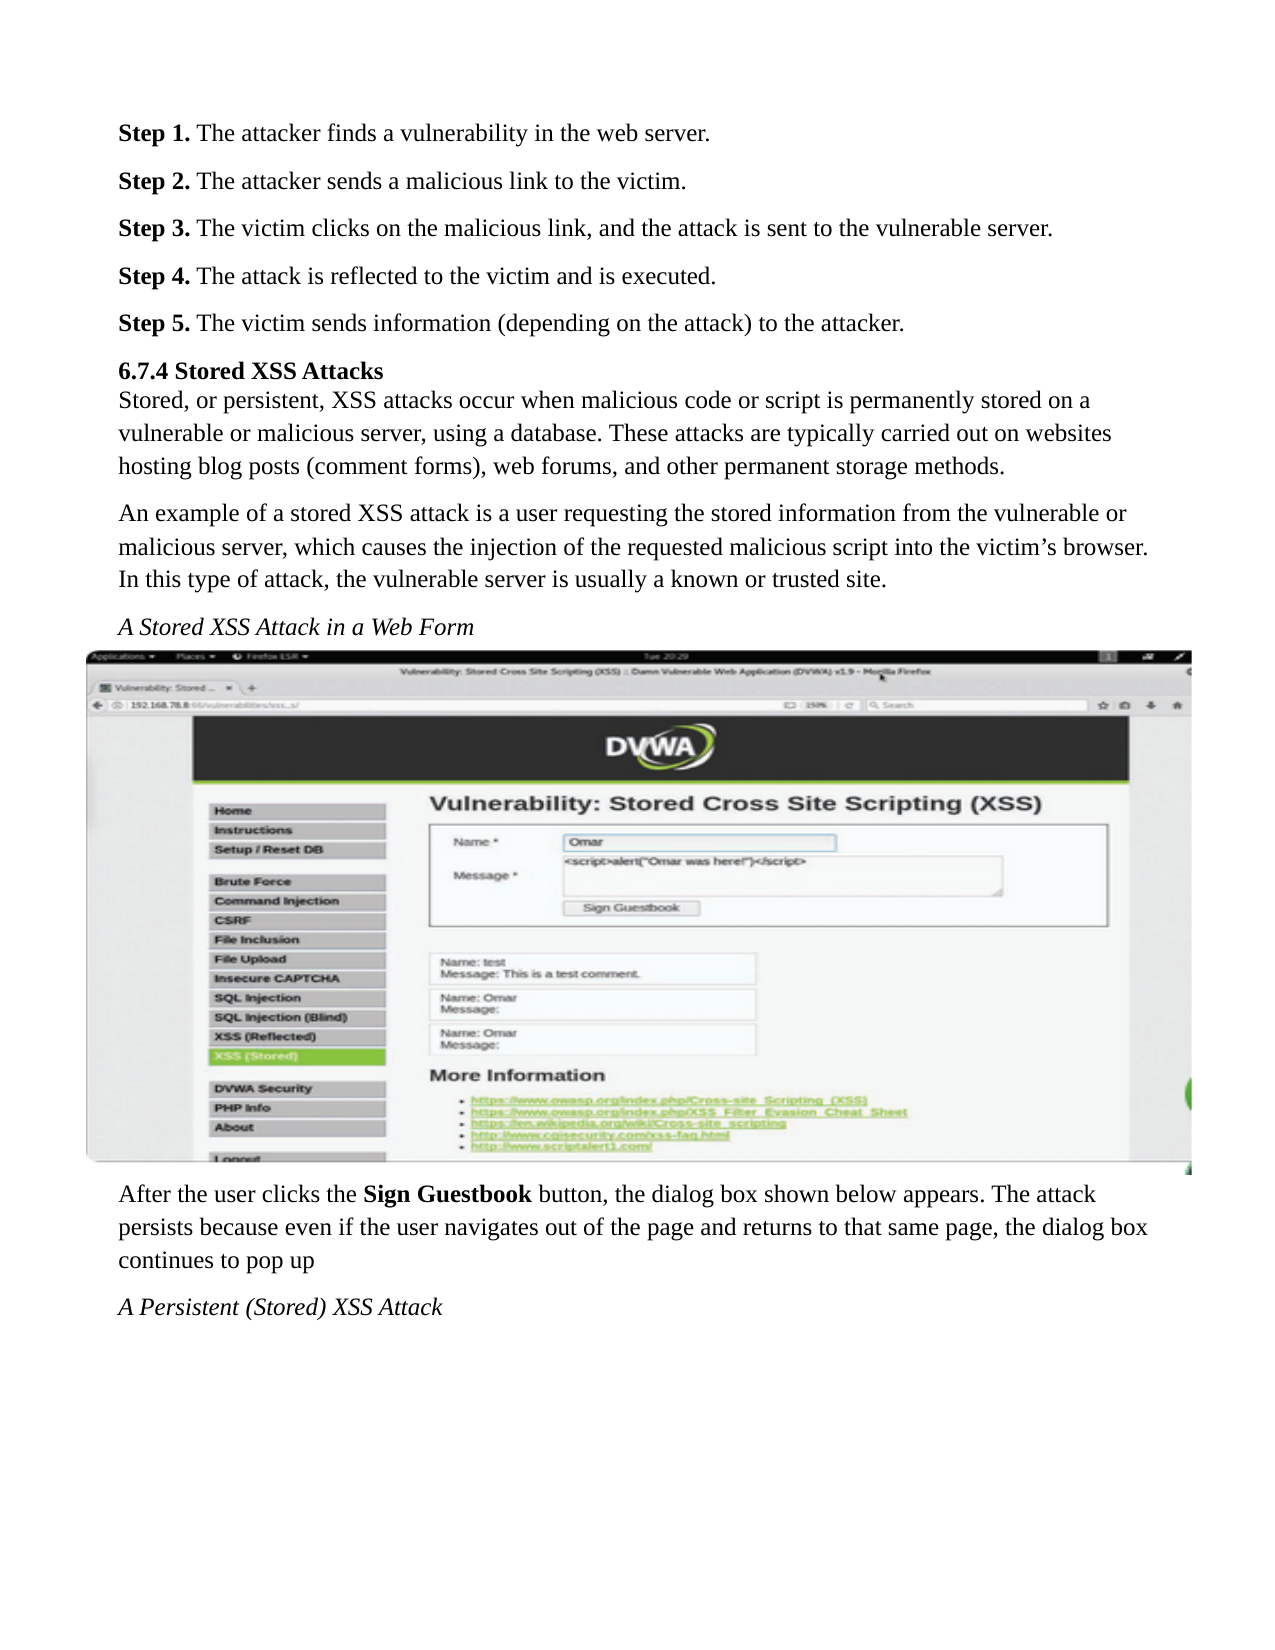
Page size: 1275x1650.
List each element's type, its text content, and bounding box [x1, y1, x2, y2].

text Step 3. The victim clicks on the malicious link, and the attack is sent to the vulnerable server. [118, 213, 1157, 242]
text A Stored XSS Attack in a Web Form [118, 612, 1157, 641]
text Step 4. The attack is reflected to the victim and is executed. [118, 261, 1157, 290]
text After the user clicks the Sign Guestbook button, the dialog box shown below appears. The attack persists because even if the user navigates out of the page and returns to that same page, the dialog box continues to pop up [118, 1175, 1157, 1273]
text Step 5. The victim sends information (depending on the attack) to the attacker. [118, 308, 1157, 337]
text A Persistent (Stored) XSS Attack [118, 1292, 1157, 1321]
text Step 2. The attacker sends a malicious link to the victim. [118, 166, 1157, 194]
text 6.7.4 Stored XSS Attacks [118, 356, 1157, 385]
text Stored, or persistent, XSS attacks occur when malicious code or script is permanently stored on a vulnerable or malicious server, using a database. These attacks are typically carried out on websites hosting blog posts (comment forms), web forums, and other permanent storage methods. [118, 385, 1157, 480]
text Step 1. The attacker finds a vulnerability in the web server. [118, 118, 1157, 147]
text An example of a stored XSS attack is a user requesting the stored information from the vulnerable or malicious server, which causes the injection of the requested malicious script into the victim’s browser. In this type of attack, the vulnerable server is usually a known or trusted site. [118, 498, 1157, 593]
picture [86, 649, 1192, 1175]
